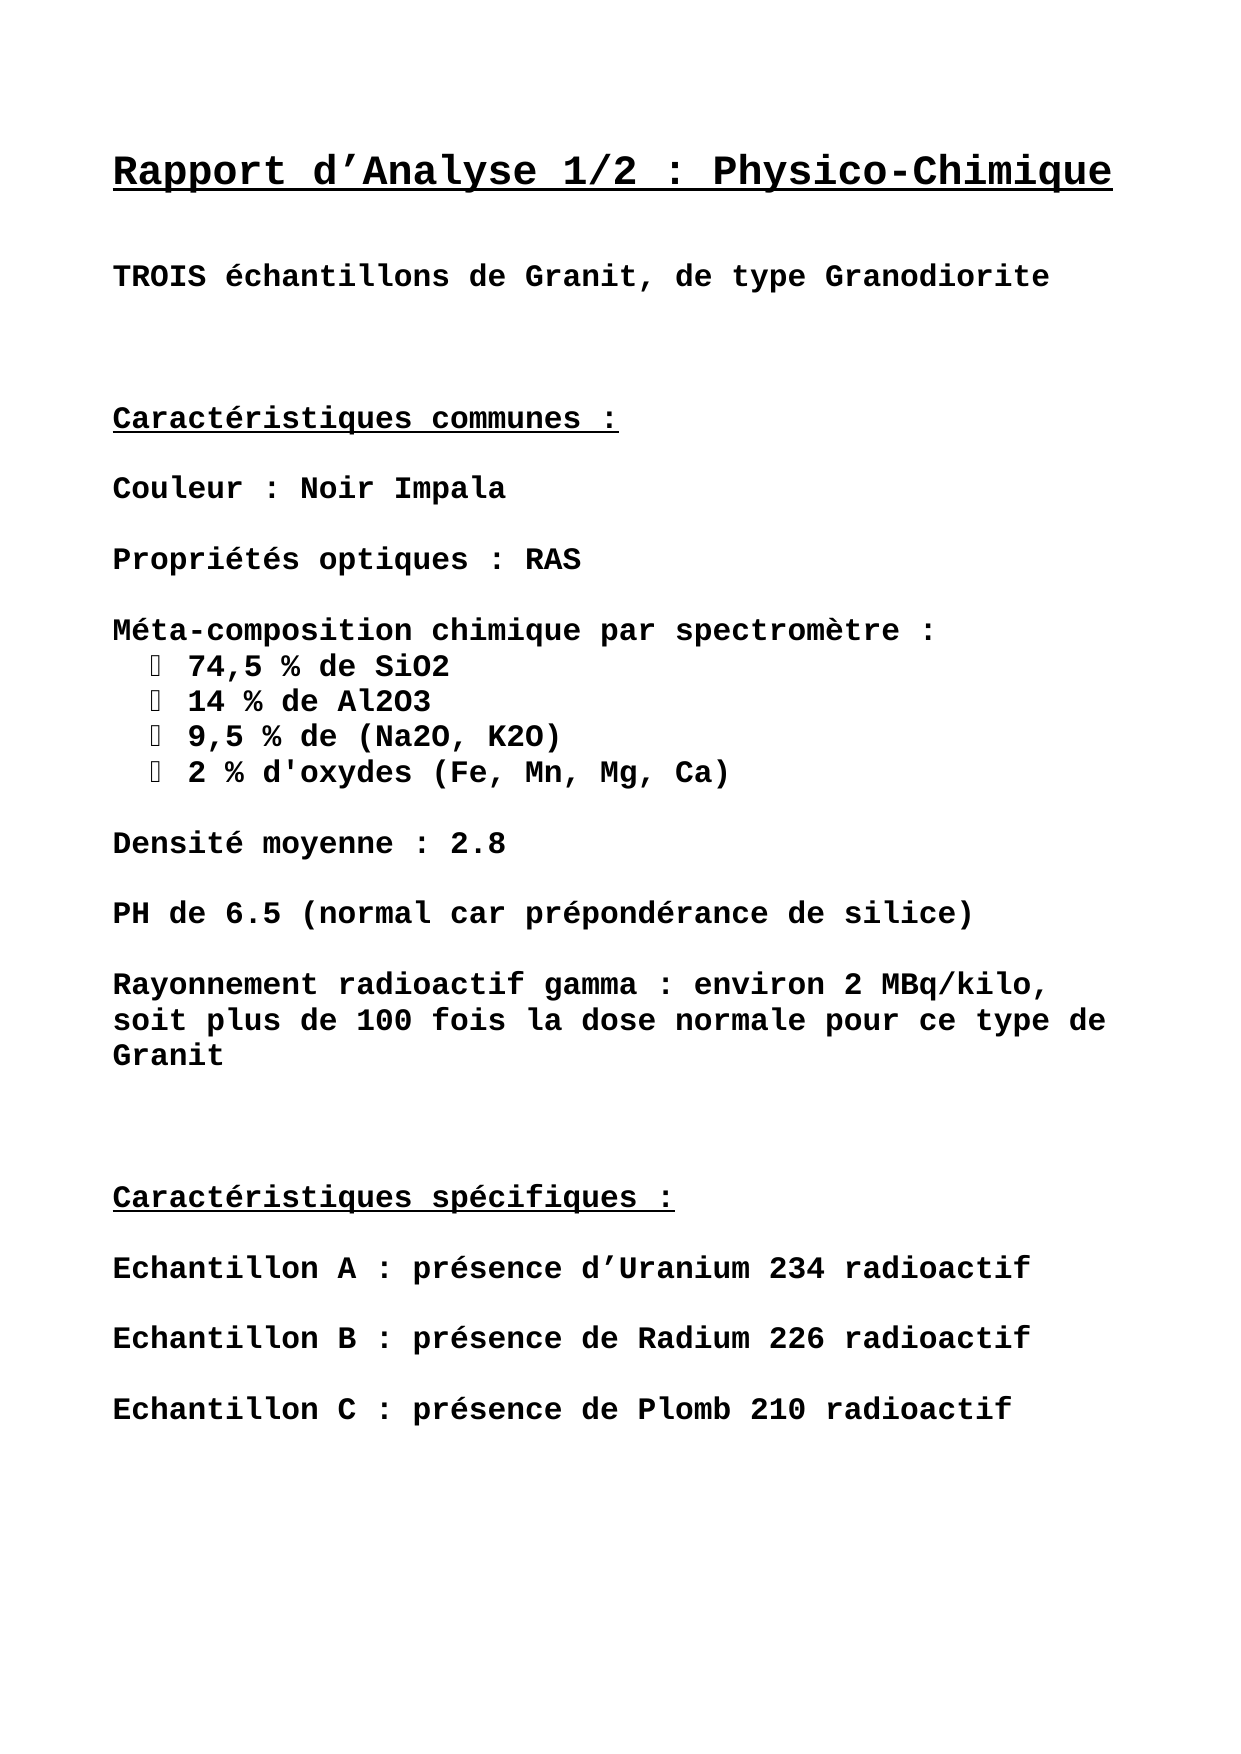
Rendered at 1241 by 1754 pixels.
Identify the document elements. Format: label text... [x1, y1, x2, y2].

text Propriétés optiques : RAS [112, 544, 1128, 579]
text Rayonnement radioactif gamma : environ 2 MBq/kilo, soit plus de 100 fois la dose normale pour ce type de Granit [112, 969, 1128, 1075]
text Caractéristiques spécifiques : [112, 1181, 1128, 1217]
list 74,5 % de SiO2 [150, 650, 1128, 685]
text TROIS échantillons de Granit, de type Granodiorite [112, 260, 1128, 296]
text PH de 6.5 (normal car prépondérance de silice) [112, 898, 1128, 933]
text Rapport d’Analyse 1/2 : Physico-Chimique [112, 150, 1128, 197]
text Echantillon C : présence de Plomb 210 radioactif [112, 1394, 1128, 1429]
text Méta-composition chimique par spectromètre : [112, 614, 1128, 650]
list 2 % d'oxydes (Fe, Mn, Mg, Ca) [150, 756, 1128, 792]
text Echantillon A : présence d’Uranium 234 radioactif [112, 1252, 1128, 1287]
text Densité moyenne : 2.8 [112, 827, 1128, 862]
text Couleur : Noir Impala [112, 473, 1128, 508]
text Echantillon B : présence de Radium 226 radioactif [112, 1323, 1128, 1358]
list 9,5 % de (Na2O, K2O) [150, 721, 1128, 756]
text Caractéristiques communes : [112, 402, 1128, 437]
list 14 % de Al2O3 [150, 685, 1128, 721]
